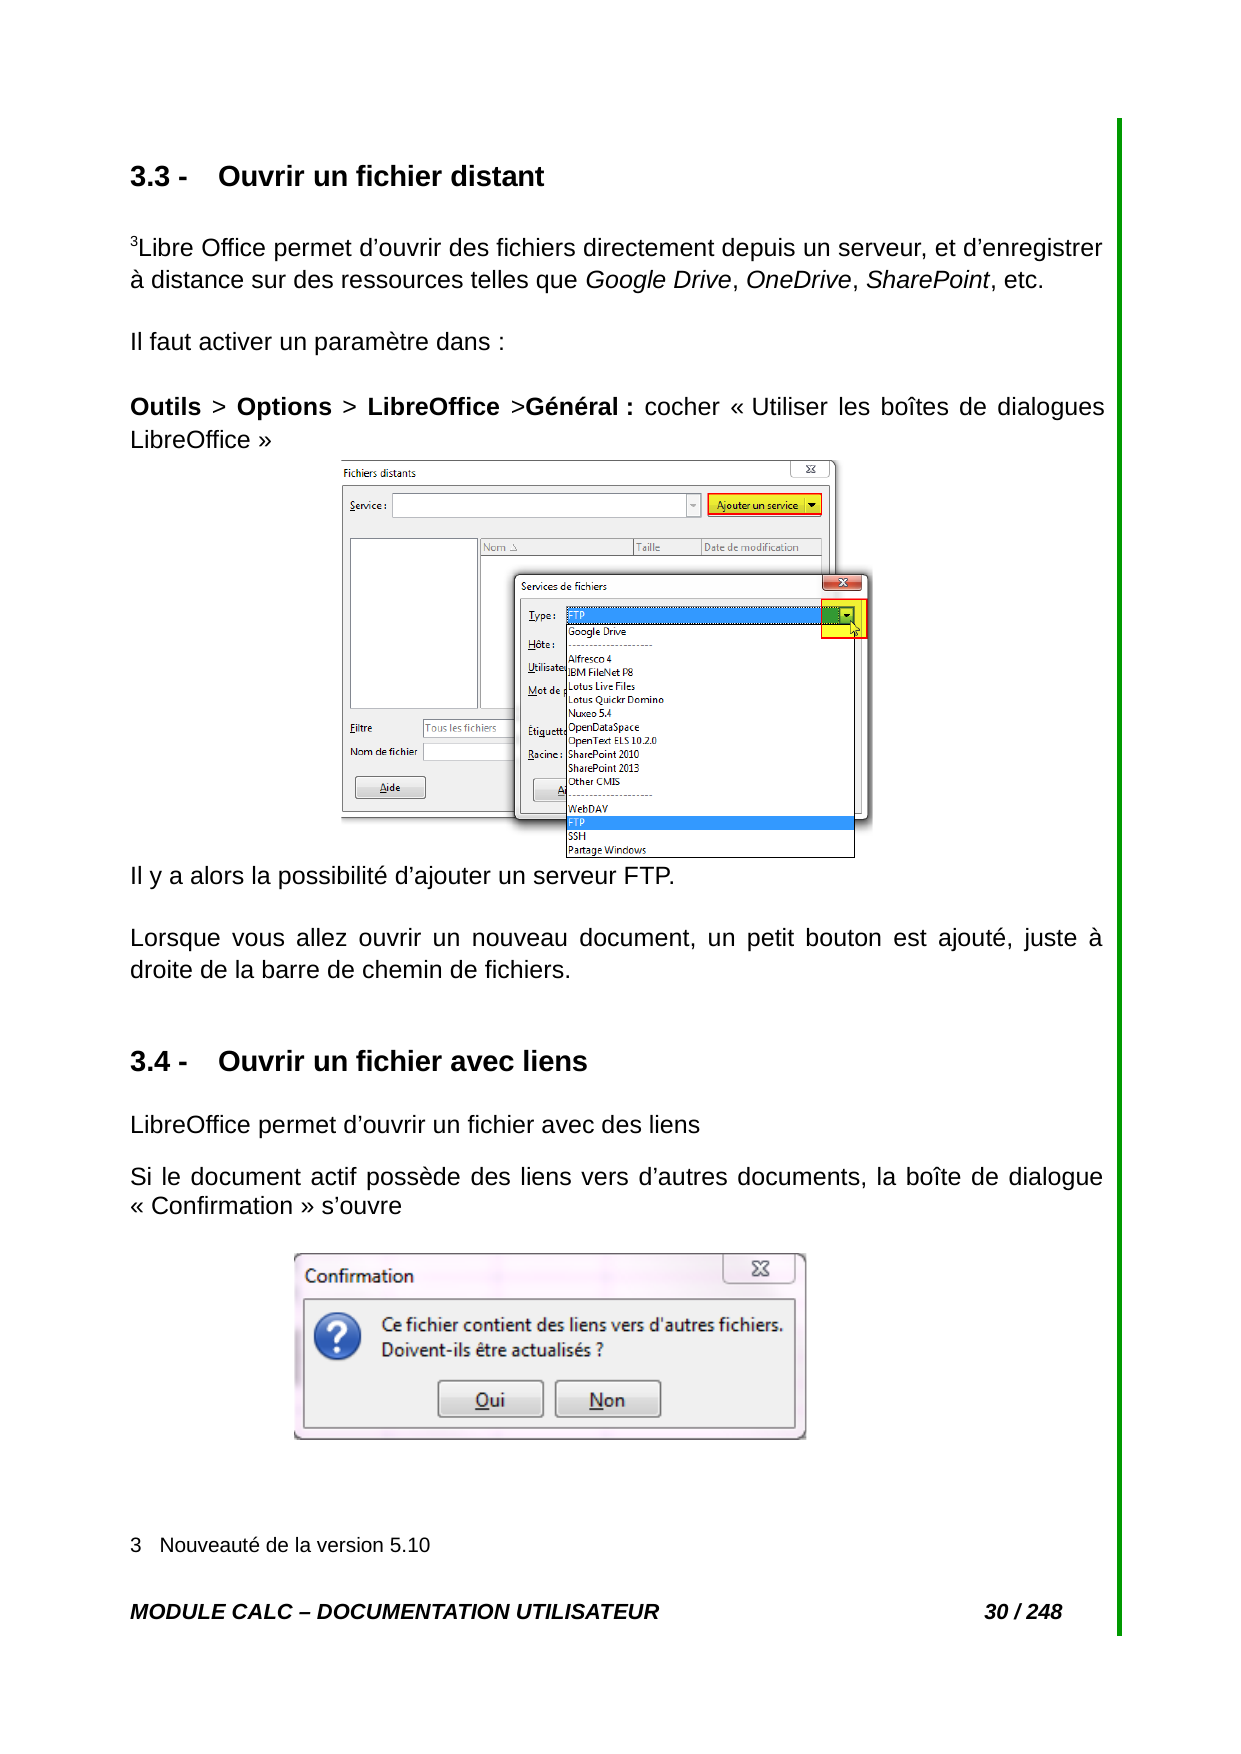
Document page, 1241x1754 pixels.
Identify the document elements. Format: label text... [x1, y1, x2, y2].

text Si le document actif possède des liens vers d’autres documents, la boîte de dialogue « Confirmation » s’ouvre [130, 1162, 1105, 1220]
text Nouveauté de la version 5.10 [130, 1533, 1105, 1557]
text Libre Office permet d’ouvrir des fichiers directement depuis un serveur, et d’enregistrer à distance sur des ressources telles que Google Drive, OneDrive, SharePoint, etc. [130, 230, 1105, 295]
text LibreOffice permet d’ouvrir un fichier avec des liens [130, 1109, 1105, 1138]
text Il y a alors la possibilité d’ajouter un serveur FTP. [130, 455, 1105, 891]
text Lorsque vous allez ouvrir un nouveau document, un petit bouton est ajouté, juste à droite de la barre de chemin de fichiers. [130, 920, 1105, 985]
subtitle Ouvrir un fichier avec liens [130, 1044, 1105, 1078]
subtitle Ouvrir un fichier distant [130, 159, 1105, 193]
text Il faut activer un paramètre dans : [130, 325, 1105, 357]
text Outils > Options > LibreOffice >Général : cocher « Utiliser les boîtes de dialogues LibreOffice » [130, 357, 1105, 455]
picture [294, 1253, 807, 1440]
picture [341, 460, 873, 859]
